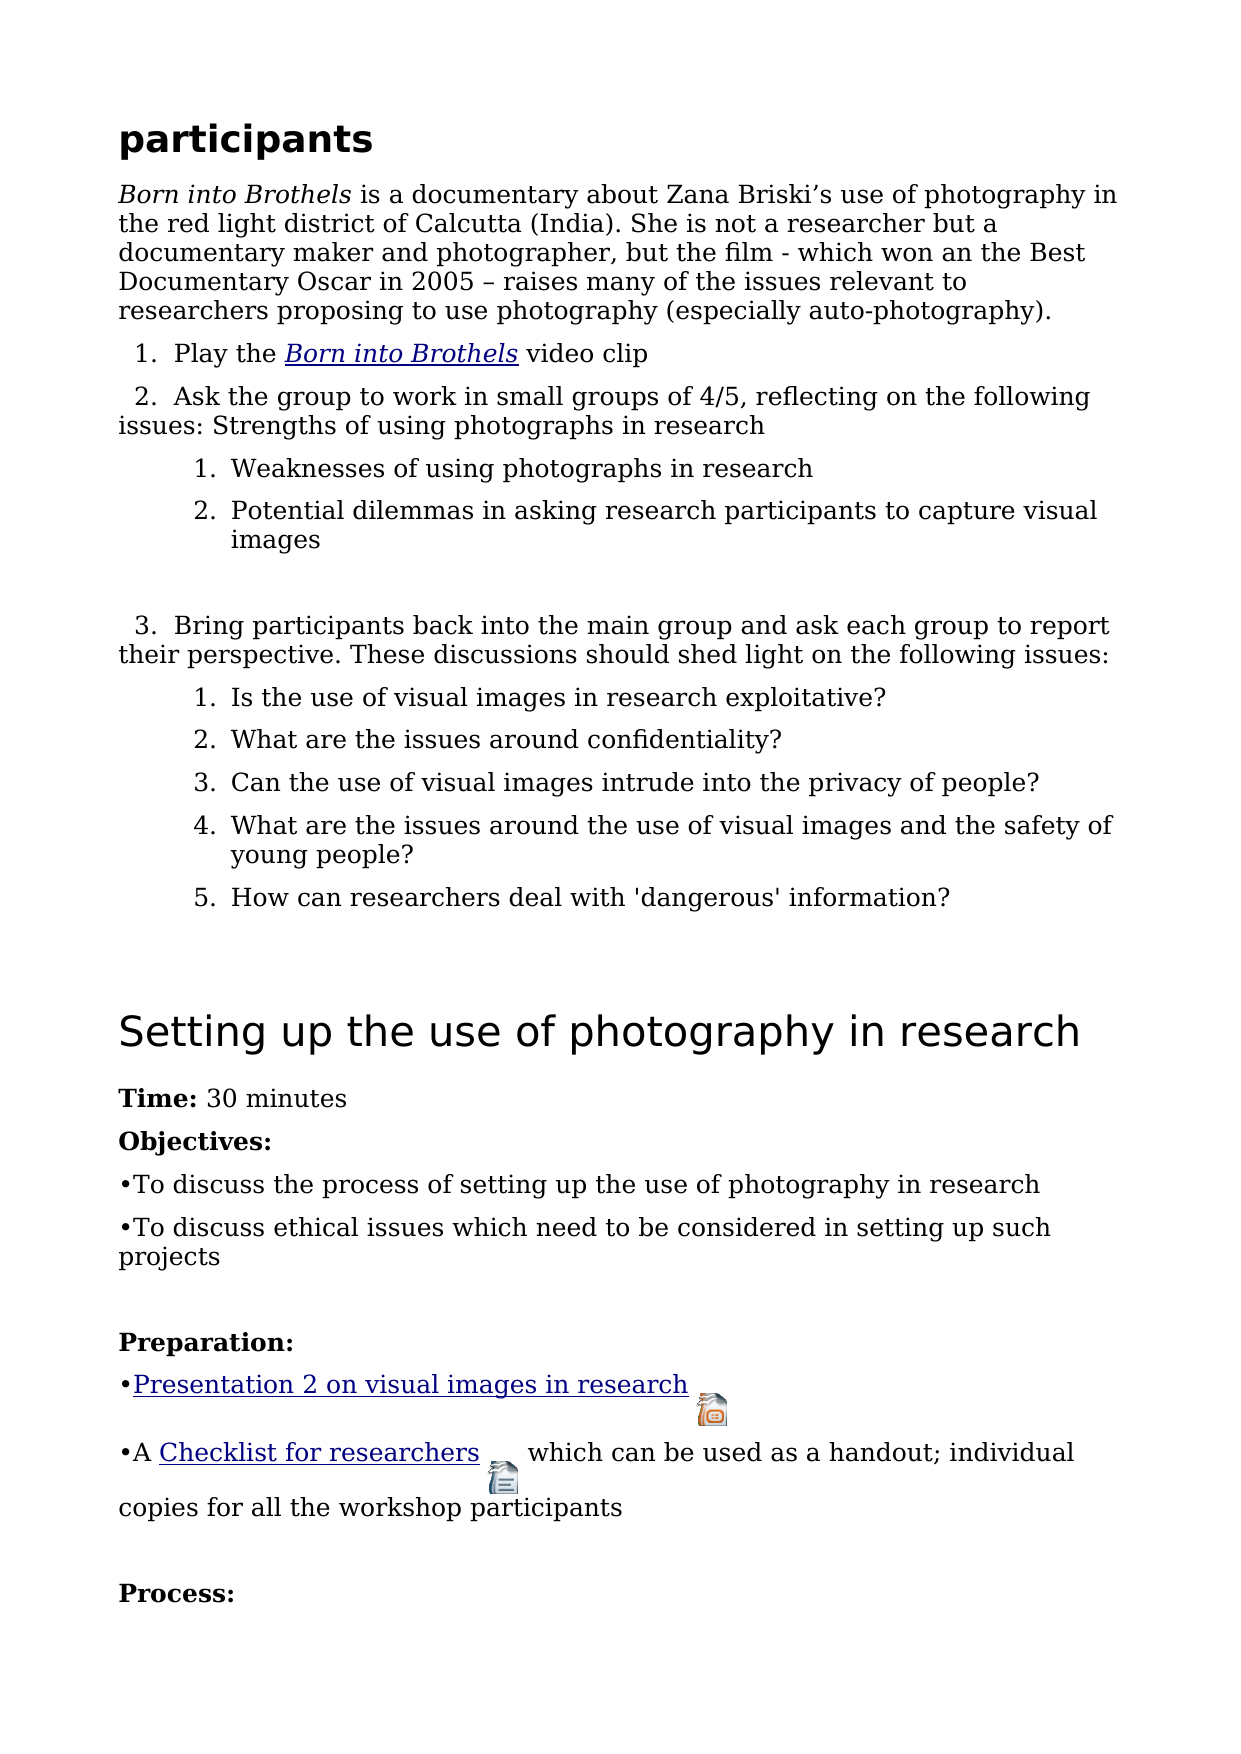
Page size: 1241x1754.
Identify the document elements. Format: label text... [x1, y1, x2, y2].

list Potential dilemmas in asking research participants to capture visual images [193, 496, 1122, 555]
subtitle Setting up the use of photography in research [118, 1007, 1122, 1056]
list Can the use of visual images intrude into the privacy of people? [193, 768, 1122, 797]
text Time: 30 minutes [118, 1084, 1122, 1114]
list Ask the group to work in small groups of 4/5, reflecting on the following issues: Strengths of using photographs in research [118, 382, 1122, 440]
list Bring participants back into the main group and ask each group to report their perspective. These discussions should shed light on the following issues: [118, 611, 1122, 669]
picture [487, 1461, 520, 1494]
picture [696, 1393, 729, 1426]
text Process: [118, 1579, 1122, 1608]
list To discuss the process of setting up the use of photography in research [118, 1170, 1122, 1199]
text Objectives: [118, 1127, 1122, 1157]
list Play the Born into Brothels video clip [118, 339, 1122, 368]
list How can researchers deal with 'dangerous' information? [193, 883, 1122, 912]
subtitle participants [118, 118, 1122, 162]
list Is the use of visual images in research exploitative? [193, 683, 1122, 712]
list What are the issues around the use of visual images and the safety of young people? [193, 811, 1122, 869]
text Preparation: [118, 1327, 1122, 1357]
list Weaknesses of using photographs in research [193, 454, 1122, 483]
list What are the issues around confidentiality? [193, 726, 1122, 755]
list A Checklist for researchers which can be used as a handout; individual copies for all the workshop participants [118, 1439, 1122, 1522]
list To discuss ethical issues which need to be considered in setting up such projects [118, 1213, 1122, 1271]
text Born into Brothels is a documentary about Zana Briski’s use of photography in the red light district of Calcutta (India). She is not a researcher but a documentary maker and photographer, but the film - which won an the Best Documentary Oscar in 2005 – raises many of the issues relevant to researchers proposing to use photography (especially auto-photography). [118, 180, 1122, 326]
list Presentation 2 on visual images in research [118, 1370, 1122, 1425]
